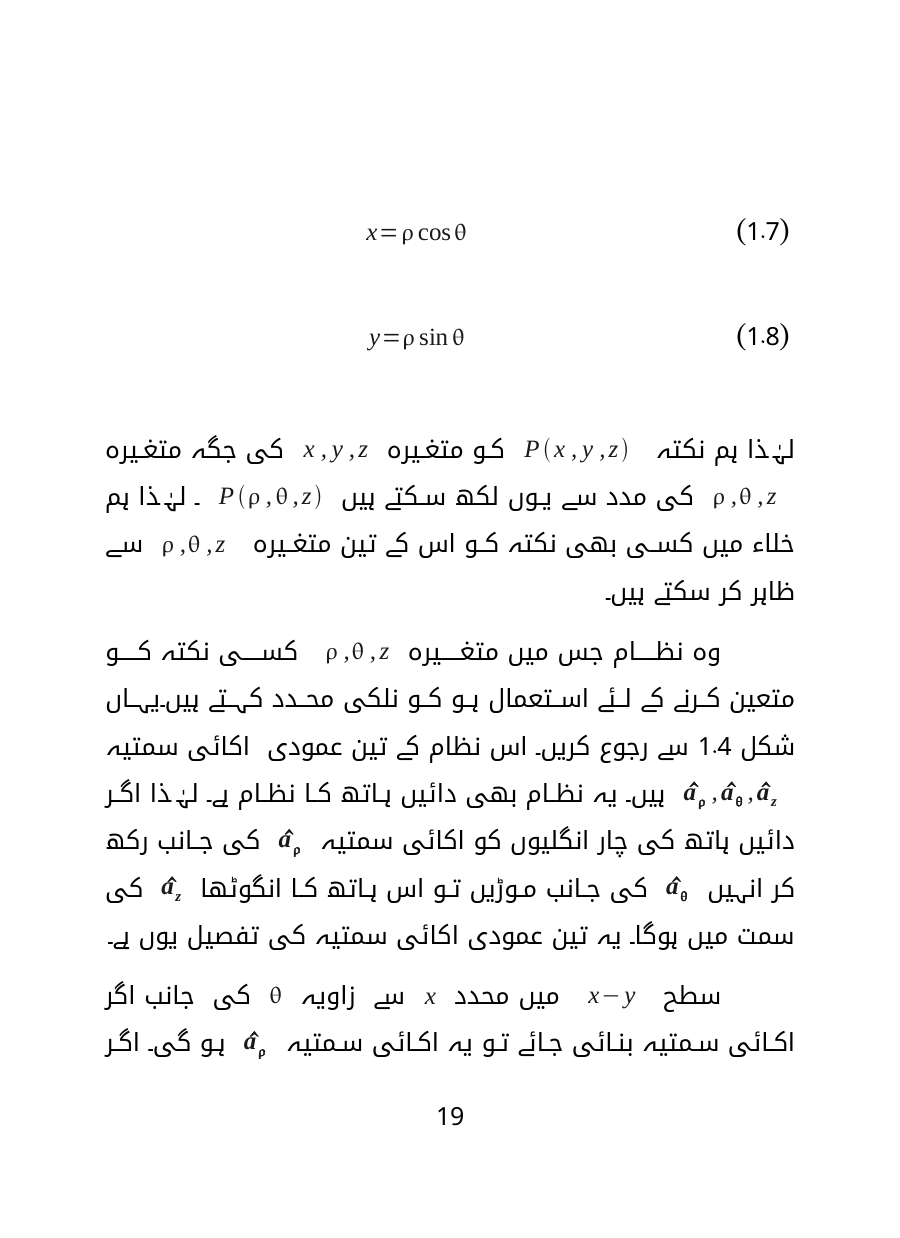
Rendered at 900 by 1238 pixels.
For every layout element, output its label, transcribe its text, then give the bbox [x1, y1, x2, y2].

table_header [105, 308, 718, 379]
text سطح میں محددسے زاویہکی جانب اگر اکائی سمتیہ بنائی جائے تو یہ اکائی سمتیہہو گی۔ اگر اسی سطح پر اکائی سمتیہکی عمودی سمت میں، زاویہ بڑھانے والے سمت میں، ایک اکائی سمتیہ بنائی جائے تو یہ اکائی سمتیہہو گی۔ اکائی سمتیہوہی اکائی سمتیہ ہے جو کارتیسی محدد نظام میں تھی۔ [105, 972, 795, 1067]
text وہ نظام جس میں متغیرہ کسی نکتہ کو متعین کرنے کے لئے استعمال ہو کو نلکی محدد کہتے ہیں۔یہاں شکل 1.4 سے رجوع کریں۔ اس نظام کے تین عمودی اکائی سمتیہ ہیں۔ یہ نظام بھی دائیں ہاتھ کا نظام ہے۔ لہٰذا اگر دائیں ہاتھ کی چار انگلیوں کو اکائی سمتیہکی جانب رکھ کر انہیںکی جانب موڑیں تو اس ہاتھ کا انگوٹھاکی سمت میں ہوگا۔ یہ تین عمودی اکائی سمتیہ کی تفصیل یوں ہے۔ [105, 628, 795, 960]
table_header [105, 203, 718, 274]
text لہٰذا ہم نکتہ کو متغیرہکی جگہ متغیرہکی مدد سے یوں لکھ سکتے ہیں۔ لہٰذا ہم خلاء میں کسی بھی نکتہ کو اس کے تین متغیرہ سے ظاہر کر سکتے ہیں۔ [105, 426, 795, 616]
table_header (1.8) [718, 308, 795, 379]
table_header (1.7) [718, 203, 795, 274]
